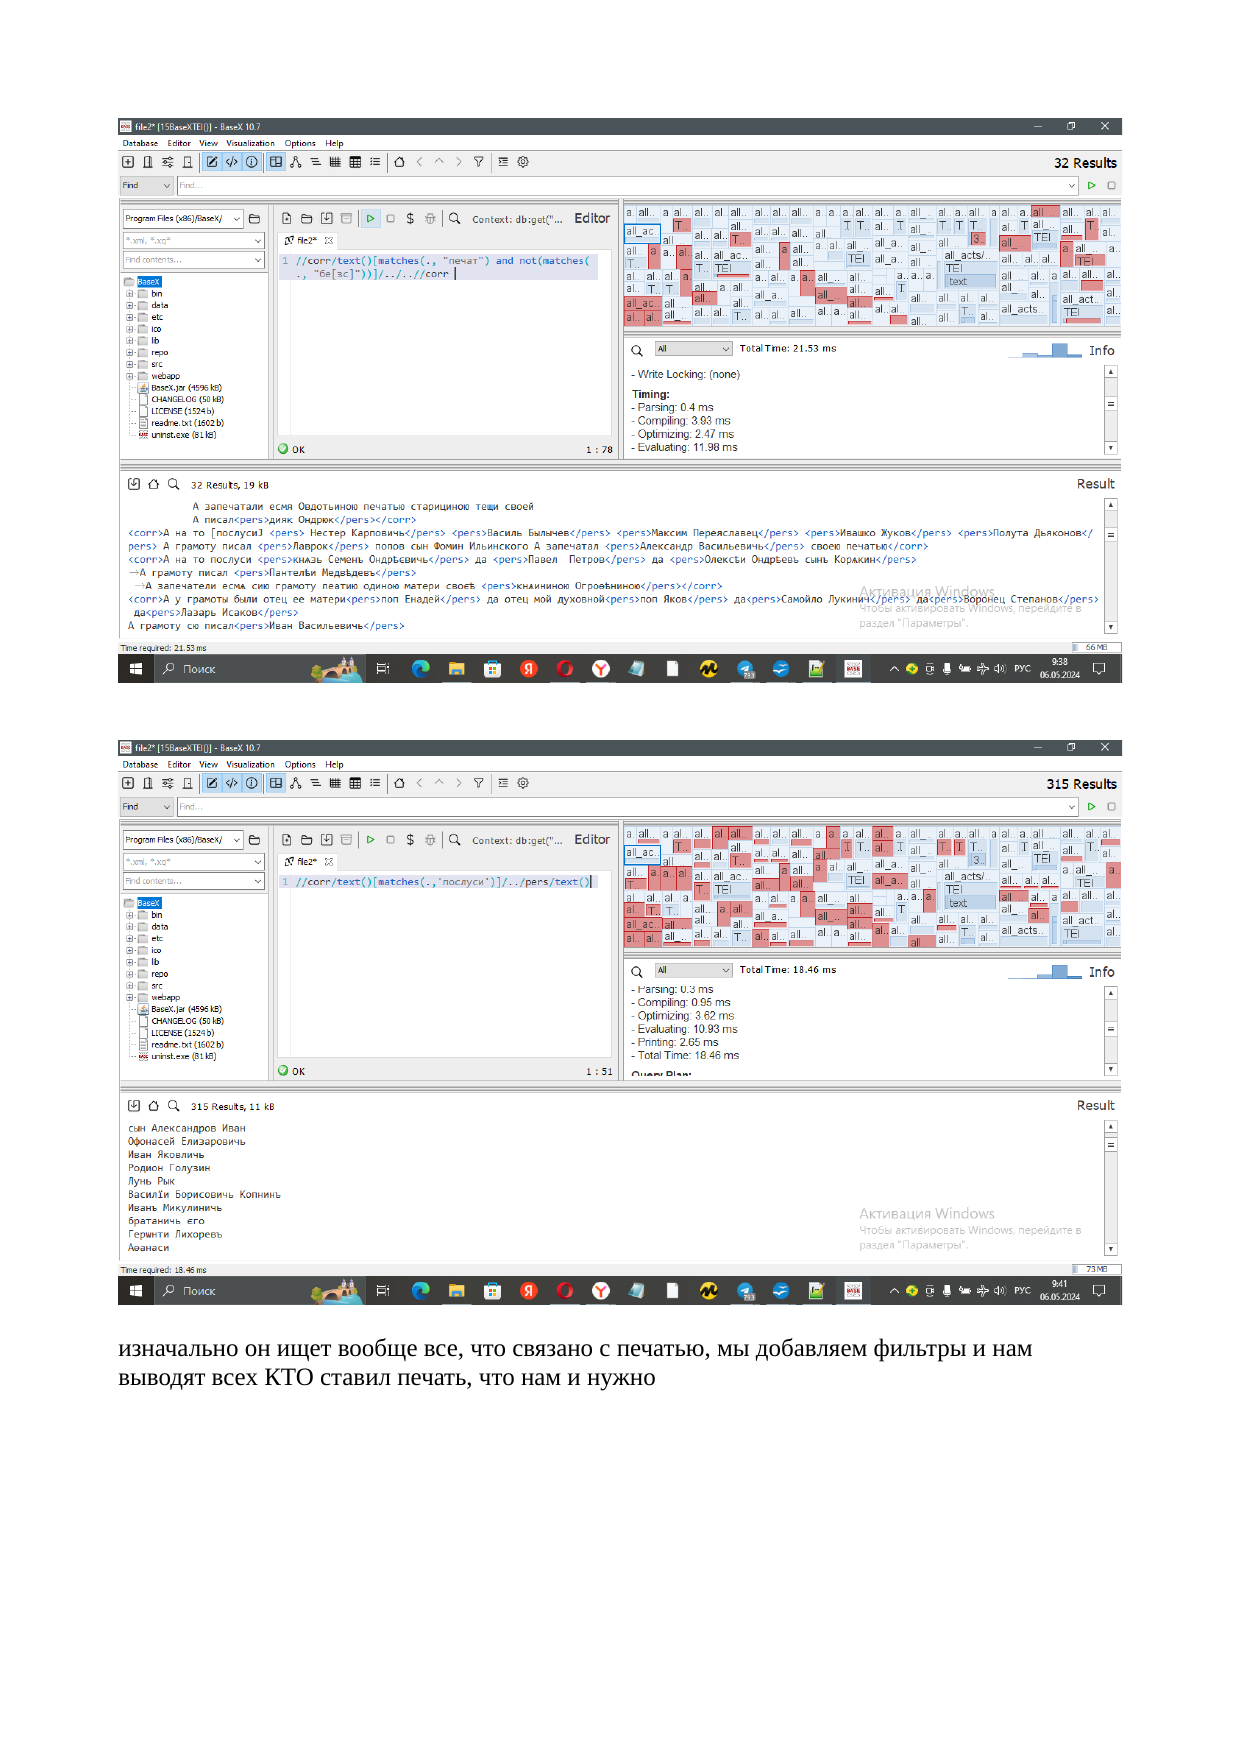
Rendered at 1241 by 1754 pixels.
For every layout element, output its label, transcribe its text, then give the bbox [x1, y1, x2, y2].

picture [118, 118, 1123, 683]
text изначально он ищет вообще все, что связано с печатью, мы добавляем фильтры и нам выводят всех КТО ставил печать, что нам и нужно [118, 1333, 1122, 1391]
picture [118, 740, 1123, 1305]
